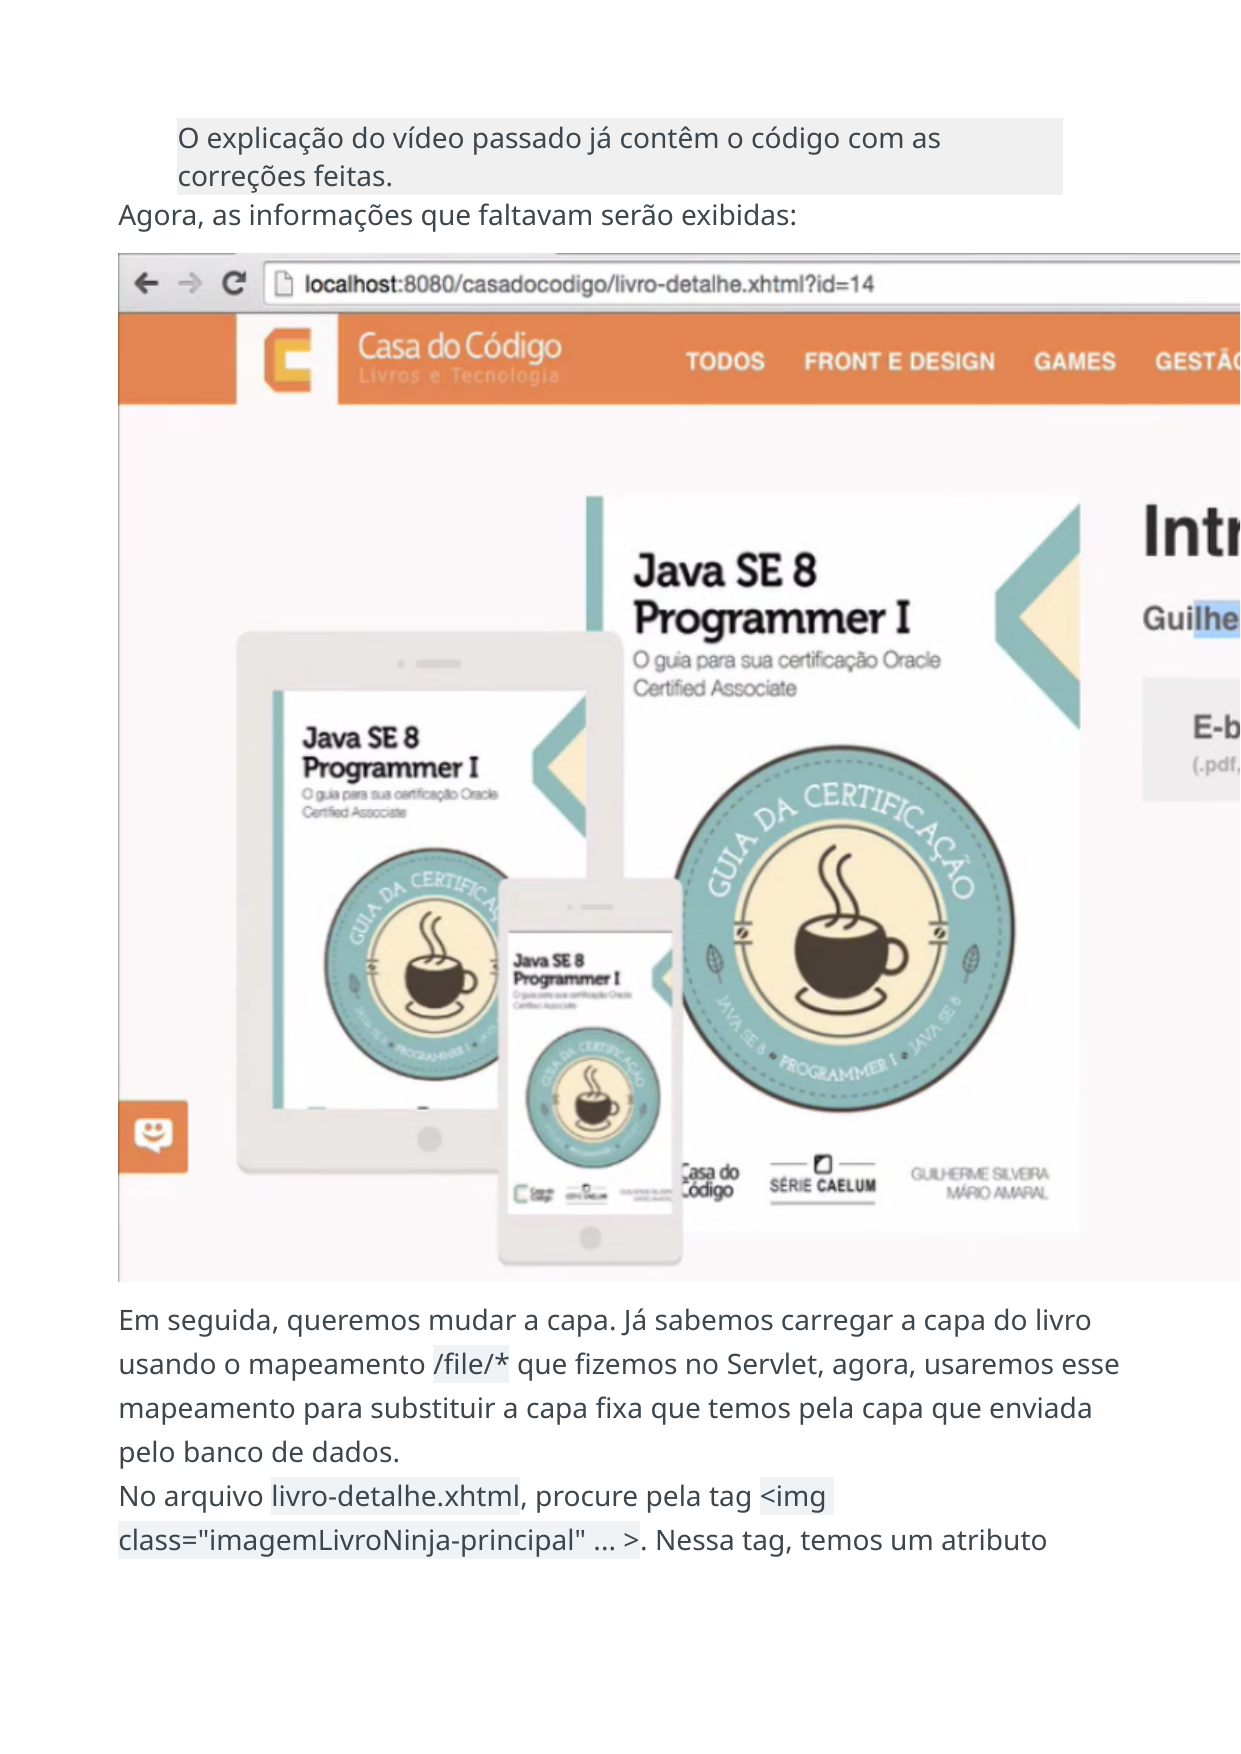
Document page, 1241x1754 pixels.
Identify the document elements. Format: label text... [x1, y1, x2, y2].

text No arquivo livro-detalhe.xhtml, procure pela tag <img class="imagemLivroNinja-principal" ... >. Nessa tag, temos um atributo [118, 1477, 1122, 1559]
text Agora, as informações que faltavam serão exibidas: [118, 195, 1122, 233]
text O explicação do vídeo passado já contêm o código com as correções feitas. [177, 118, 1063, 195]
text Em seguida, queremos mudar a capa. Já sabemos carregar a capa do livro usando o mapeamento /file/* que fizemos no Servlet, agora, usaremos esse mapeamento para substituir a capa fixa que temos pela capa que enviada pelo banco de dados. [118, 1300, 1122, 1471]
picture [118, 253, 1241, 1282]
